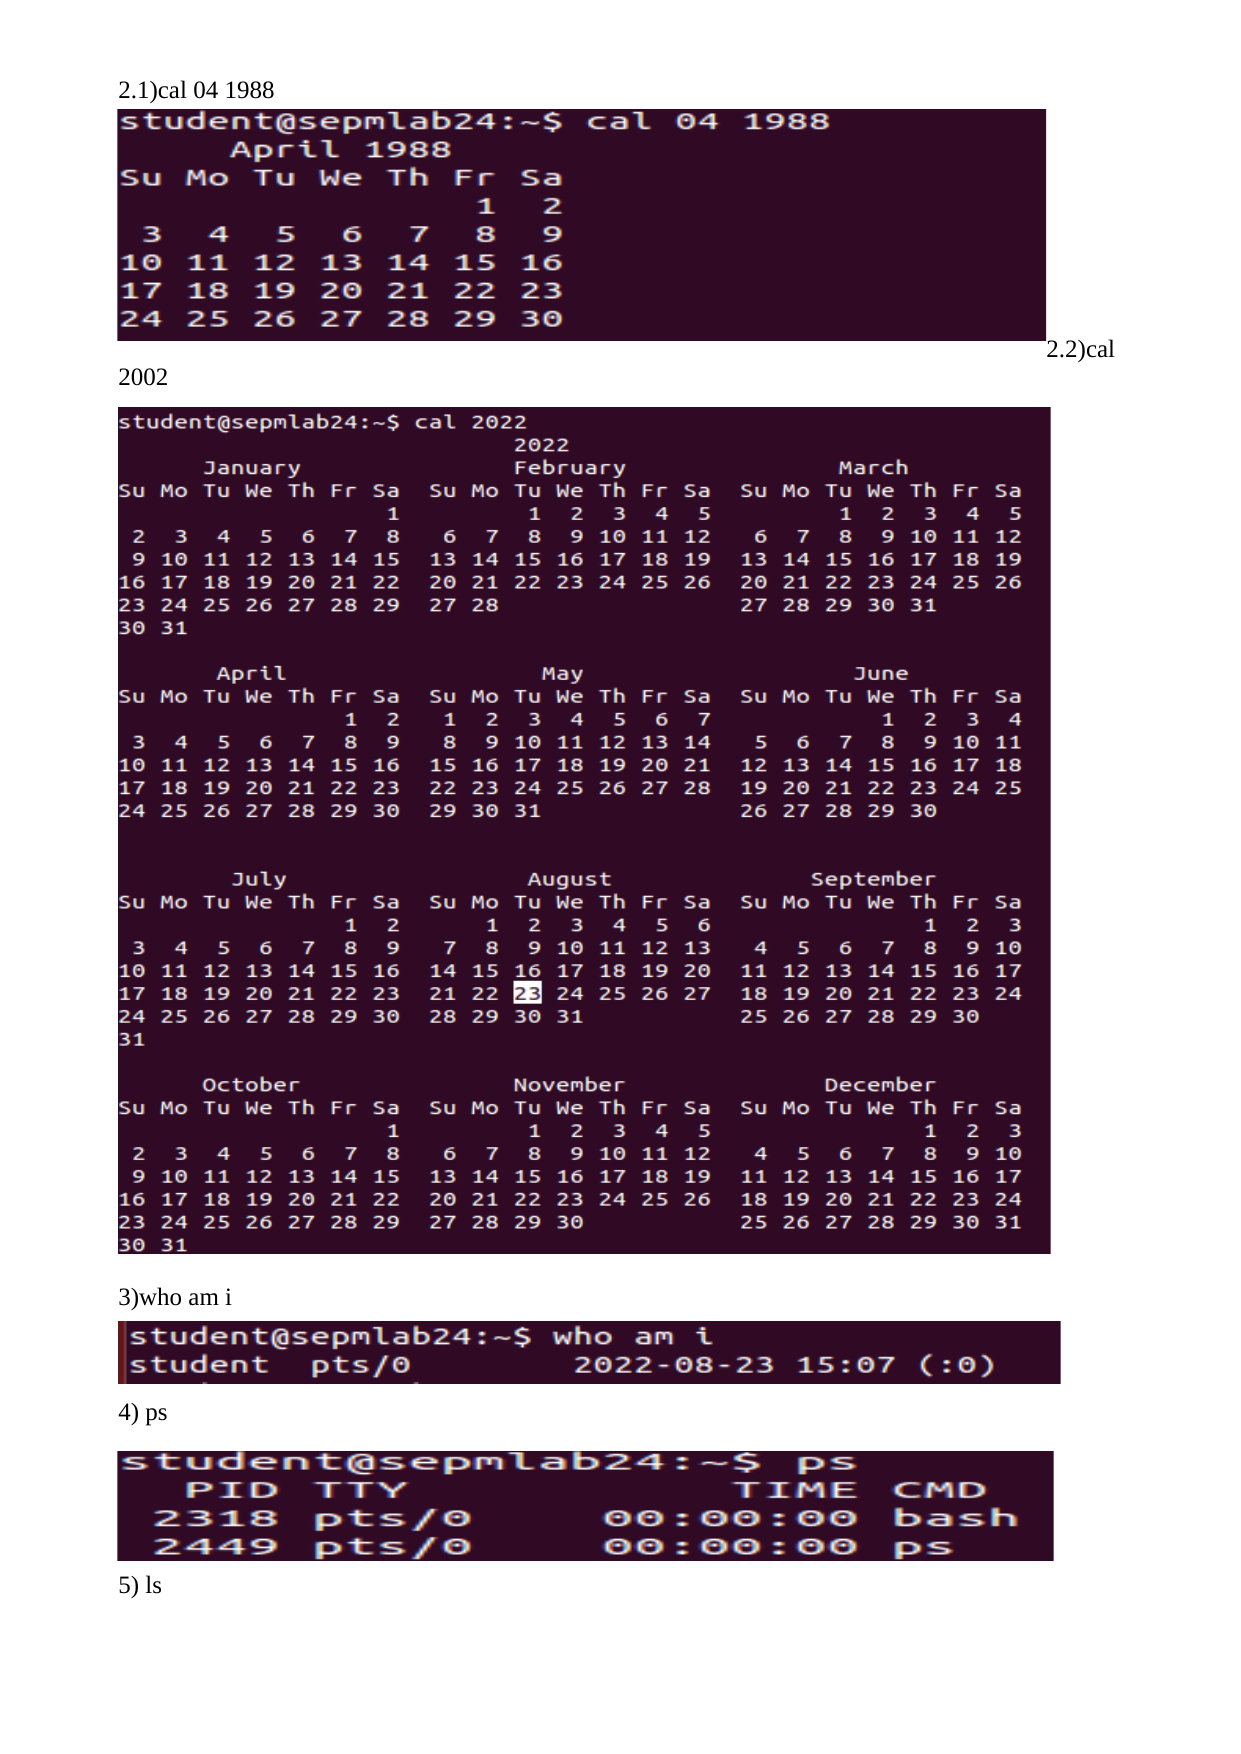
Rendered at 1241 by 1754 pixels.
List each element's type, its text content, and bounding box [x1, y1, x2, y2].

text 4) ps [118, 1397, 1122, 1426]
text 5) ls [118, 1570, 1122, 1599]
text 2.2)cal 2002 [118, 334, 1122, 391]
text 2.1)cal 04 1988 [118, 75, 1122, 104]
text 3)who am i [118, 1282, 1122, 1311]
